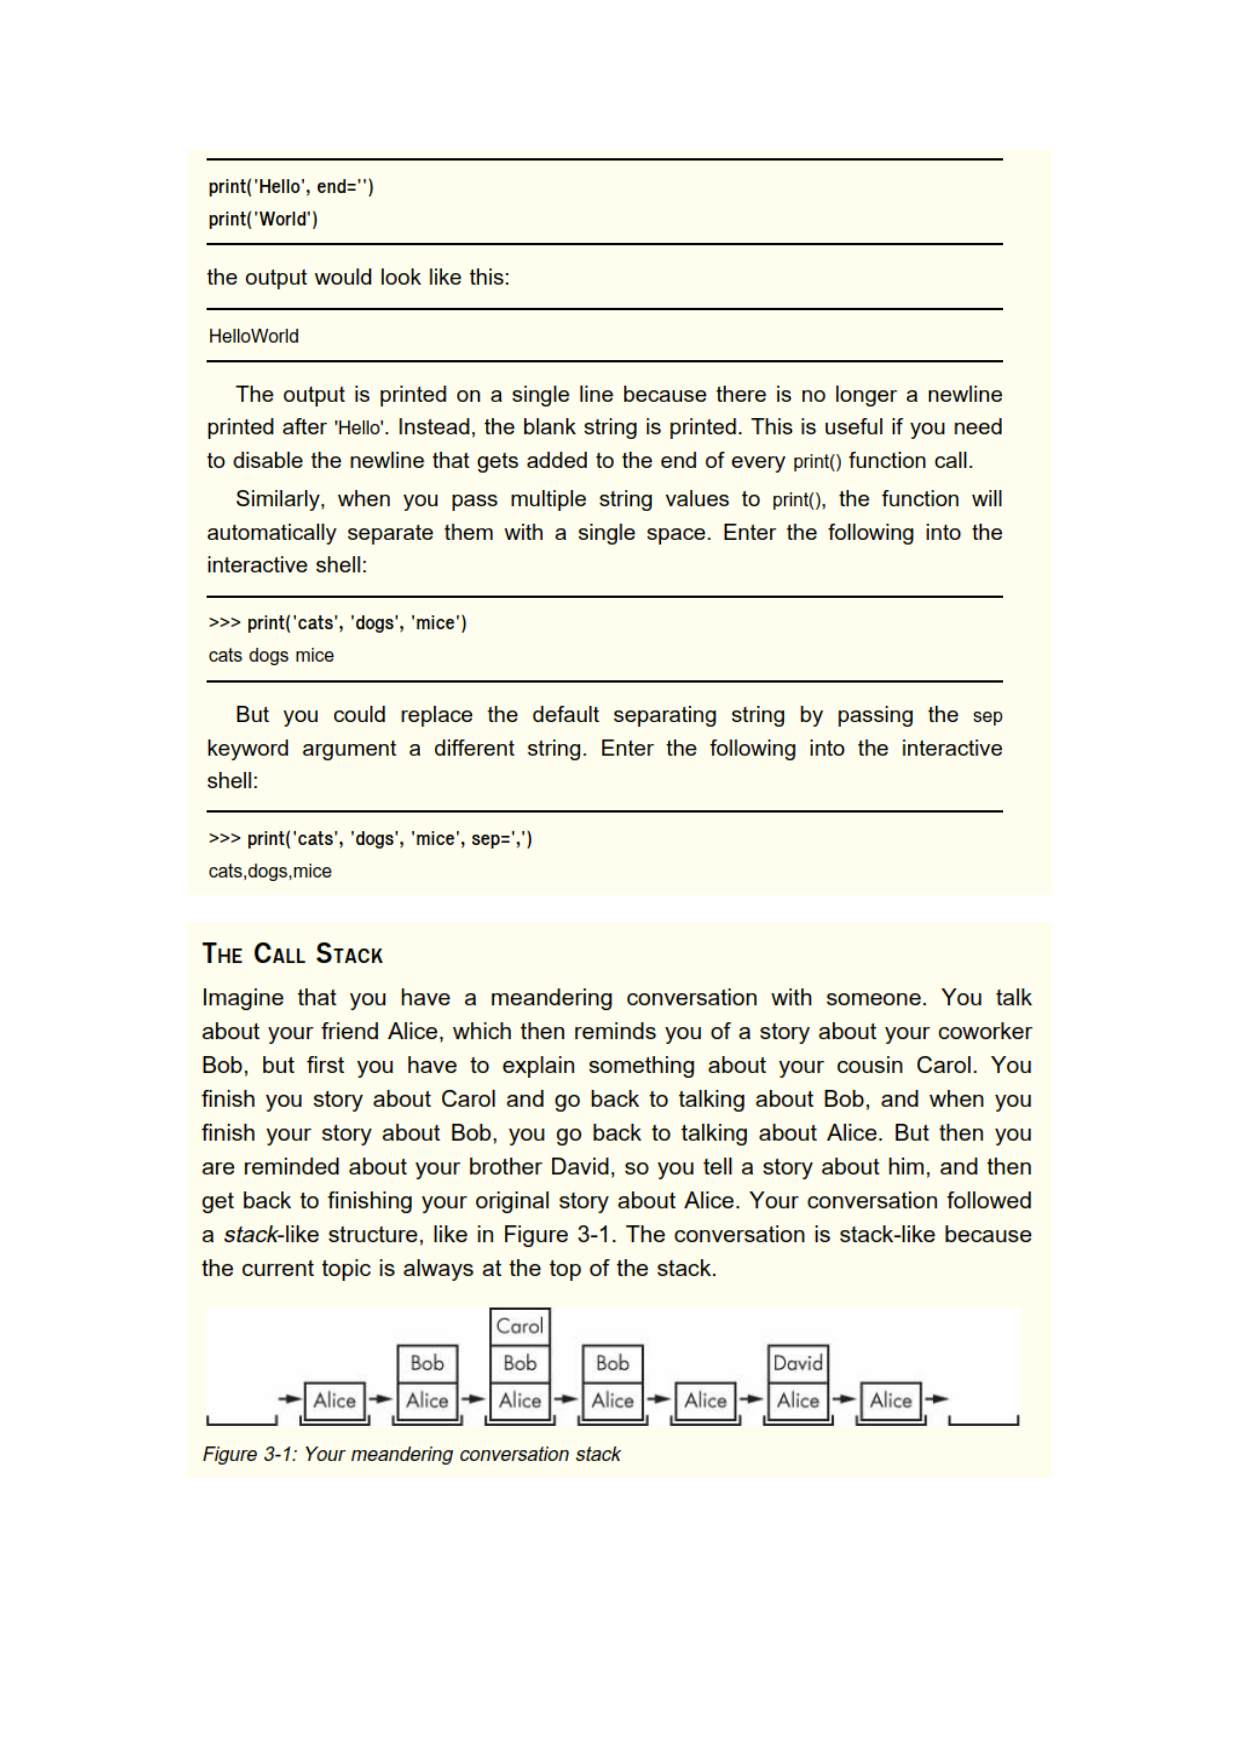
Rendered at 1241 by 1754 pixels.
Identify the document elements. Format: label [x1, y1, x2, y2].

picture [187, 150, 1053, 895]
picture [187, 922, 1053, 1478]
